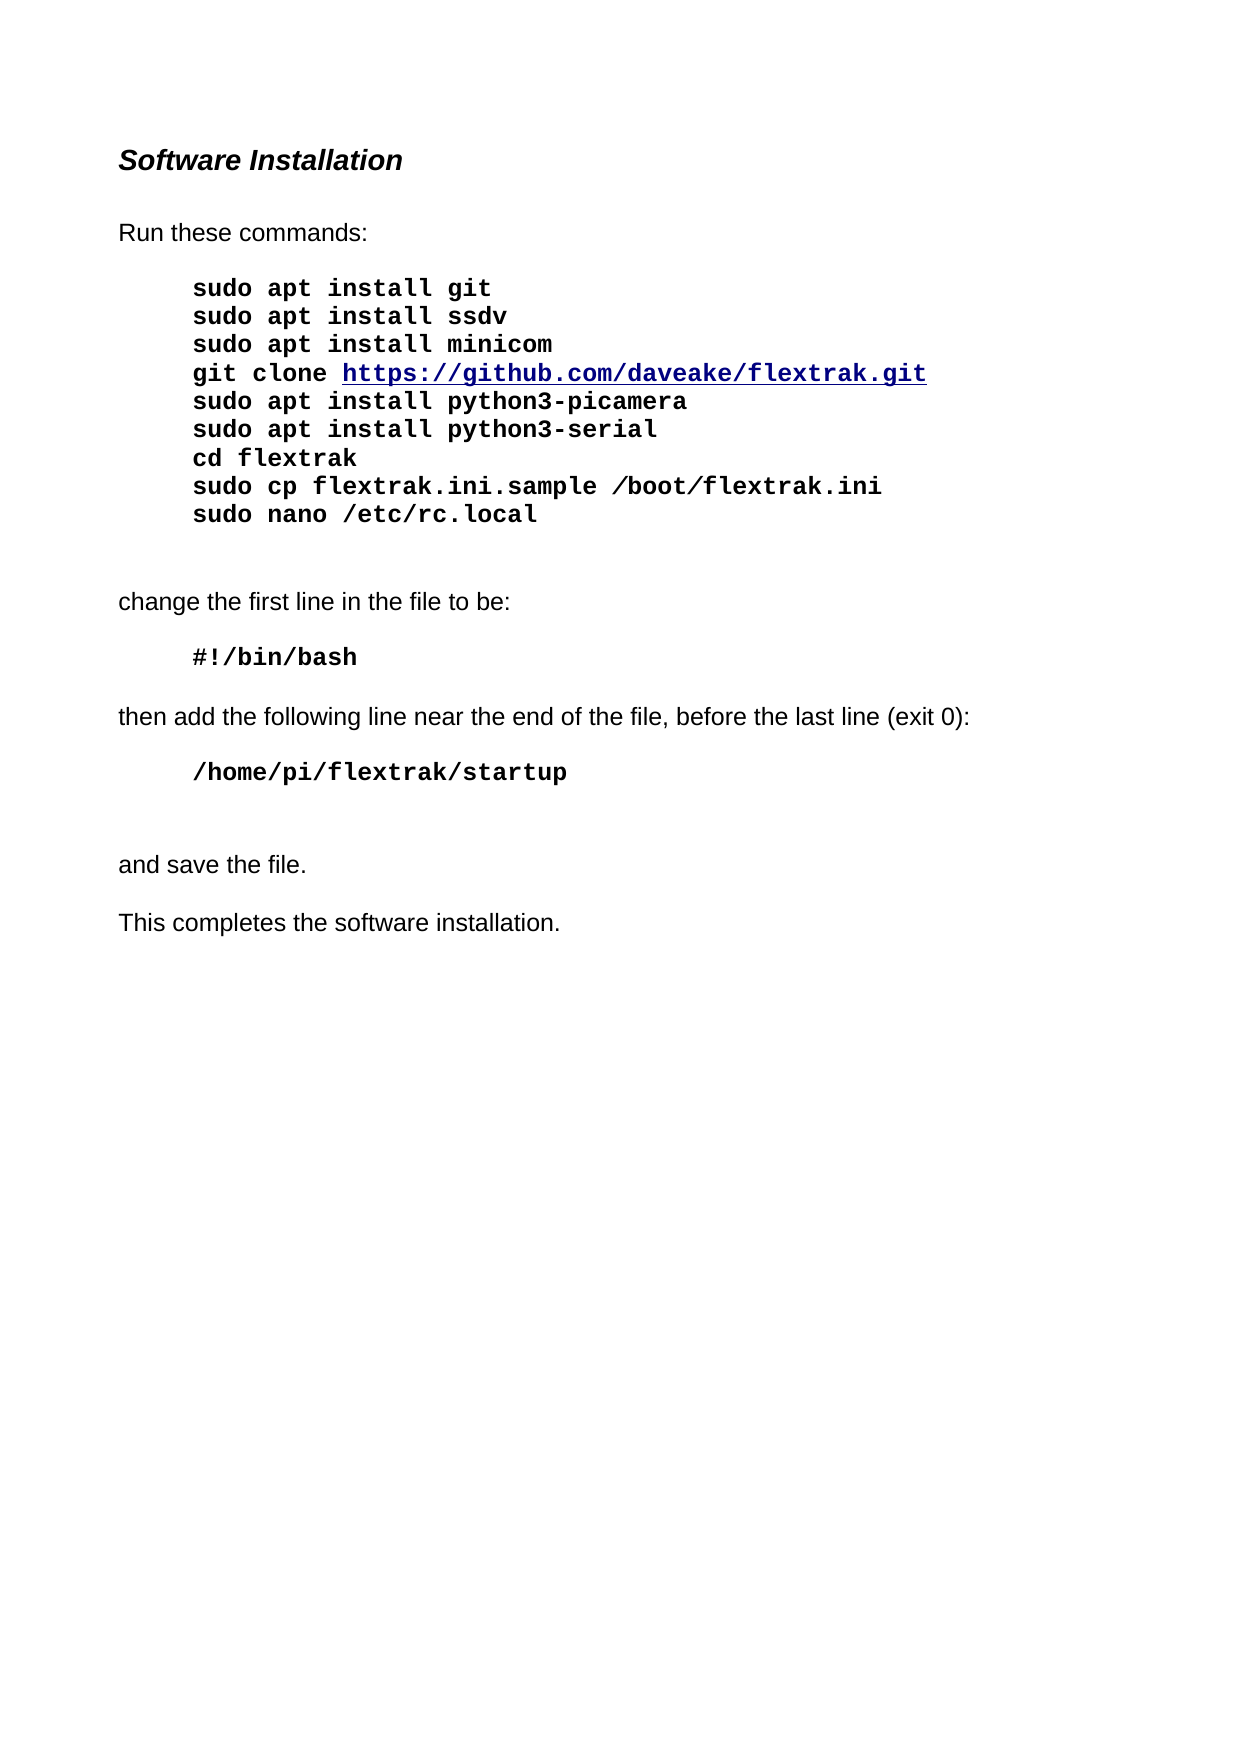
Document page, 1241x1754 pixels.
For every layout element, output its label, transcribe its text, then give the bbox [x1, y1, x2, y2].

text cd flextrak [192, 445, 1122, 474]
text sudo apt install minicom [192, 332, 1122, 360]
text sudo apt install python3-serial [192, 417, 1122, 445]
subtitle Software Installation [118, 143, 1122, 177]
text and save the file. [118, 850, 1122, 879]
text #!/bin/bash [118, 644, 1122, 673]
text /home/pi/flextrak/startup [192, 759, 1122, 787]
text sudo apt install python3-picamera [192, 389, 1122, 417]
text sudo apt install ssdv [192, 304, 1122, 332]
text git clone https://github.com/daveake/flextrak.git [192, 360, 1122, 389]
text Run these commands: [118, 218, 1122, 247]
text sudo cp flextrak.ini.sample /boot/flextrak.ini [192, 474, 1122, 502]
text change the first line in the file to be: [118, 587, 1122, 616]
text then add the following line near the end of the file, before the last line (exit 0): [118, 702, 1122, 730]
text This completes the software installation. [118, 908, 1122, 937]
text sudo nano /etc/rc.local [192, 502, 1122, 530]
text sudo apt install git [192, 275, 1122, 304]
